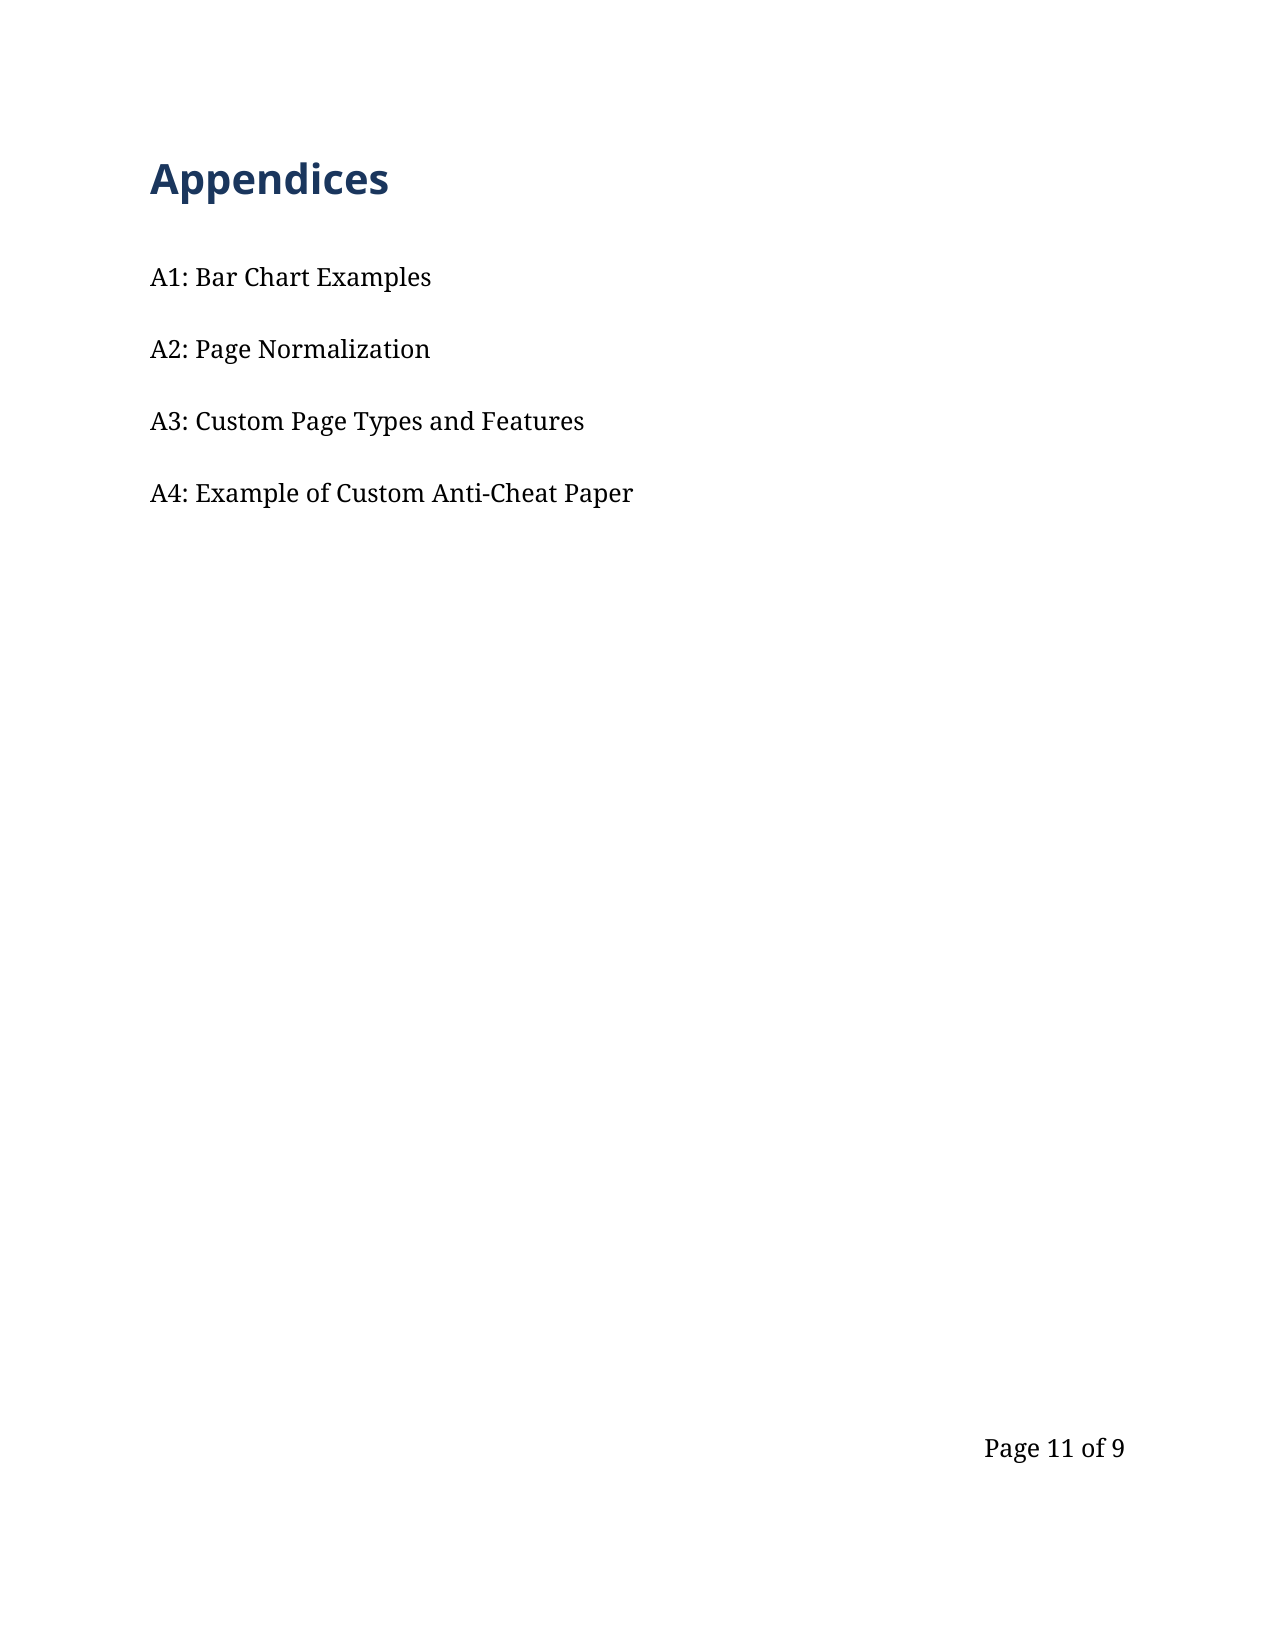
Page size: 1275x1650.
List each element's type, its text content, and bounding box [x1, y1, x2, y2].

text A1: Bar Chart Examples [150, 260, 1125, 294]
text A4: Example of Custom Anti-Cheat Paper [150, 476, 1125, 510]
text A3: Custom Page Types and Features [150, 404, 1125, 438]
subtitle Appendices [150, 150, 1125, 207]
text A2: Page Normalization [150, 332, 1125, 366]
